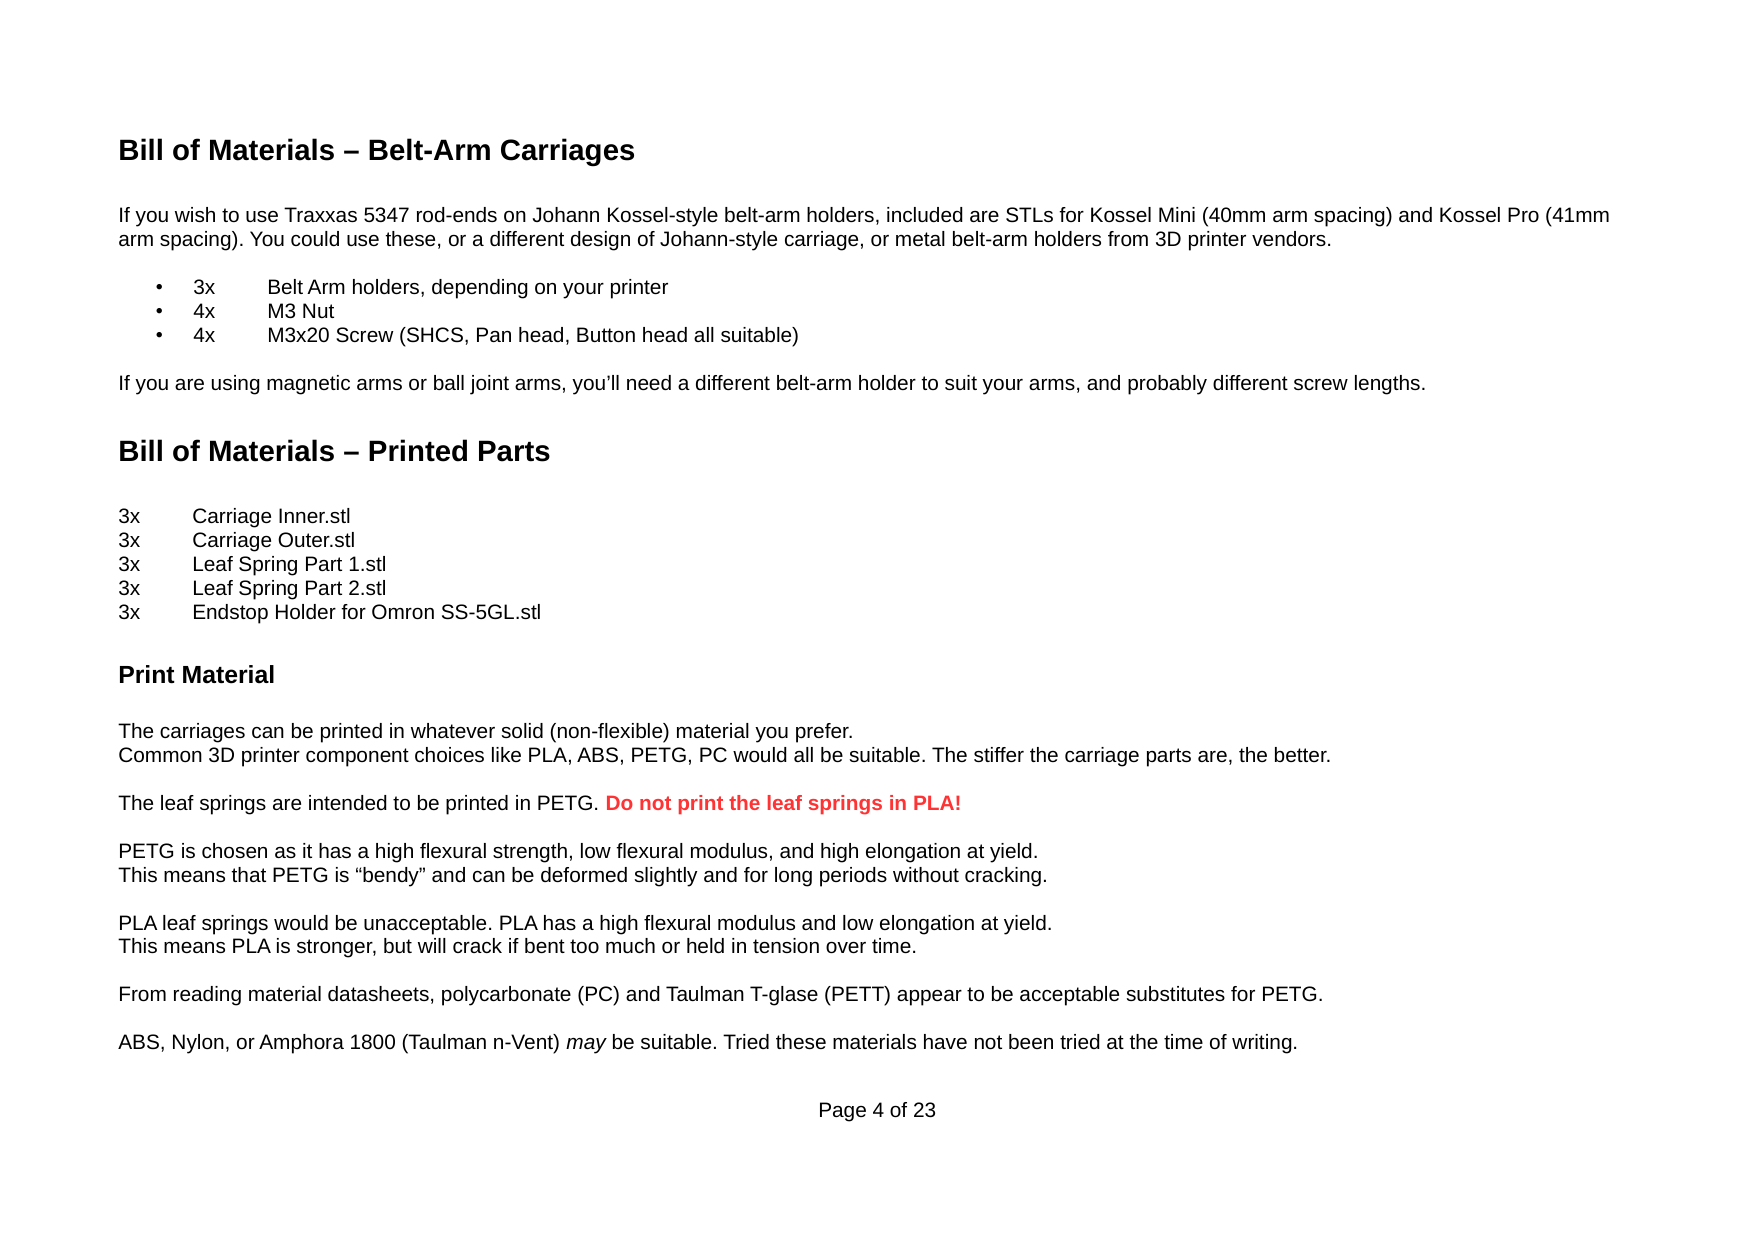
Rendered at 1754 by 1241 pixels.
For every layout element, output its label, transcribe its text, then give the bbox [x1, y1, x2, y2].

subtitle Bill of Materials – Printed Parts [118, 433, 1636, 467]
text 3x Endstop Holder for Omron SS-5GL.stl [118, 599, 1636, 623]
text 3x Carriage Outer.stl [118, 528, 1636, 552]
text 3x Leaf Spring Part 1.stl [118, 552, 1636, 576]
text If you are using magnetic arms or ball joint arms, you’ll need a different belt-arm holder to suit your arms, and probably different screw lengths. [118, 371, 1636, 395]
subtitle Bill of Materials – Belt-Arm Carriages [118, 133, 1636, 166]
list 4x M3x20 Screw (SHCS, Pan head, Button head all suitable) [156, 323, 1636, 347]
text The carriages can be printed in whatever solid (non-flexible) material you prefer. Common 3D printer component choices like PLA, ABS, PETG, PC would all be suitable. The stiffer the carriage parts are, the better. [118, 719, 1636, 767]
list 3x Belt Arm holders, depending on your printer [156, 275, 1636, 299]
text PLA leaf springs would be unacceptable. PLA has a high flexural modulus and low elongation at yield. This means PLA is stronger, but will crack if bent too much or held in tension over time. [118, 910, 1636, 958]
text PETG is chosen as it has a high flexural strength, low flexural modulus, and high elongation at yield. This means that PETG is “bendy” and can be deformed slightly and for long periods without cracking. [118, 838, 1636, 886]
list 4x M3 Nut [156, 299, 1636, 323]
text From reading material datasheets, polycarbonate (PC) and Taulman T-glase (PETT) appear to be acceptable substitutes for PETG. [118, 982, 1636, 1006]
text ABS, Nylon, or Amphora 1800 (Taulman n-Vent) may be suitable. Tried these materials have not been tried at the time of writing. [118, 1030, 1636, 1054]
text 3x Carriage Inner.stl [118, 504, 1636, 528]
text The leaf springs are intended to be printed in PETG. Do not print the leaf springs in PLA! [118, 791, 1636, 814]
text 3x Leaf Spring Part 2.stl [118, 576, 1636, 599]
text If you wish to use Traxxas 5347 rod-ends on Johann Kossel-style belt-arm holders, included are STLs for Kossel Mini (40mm arm spacing) and Kossel Pro (41mm arm spacing). You could use these, or a different design of Johann-style carriage, or metal belt-arm holders from 3D printer vendors. [118, 203, 1636, 251]
subtitle Print Material [118, 660, 1636, 688]
